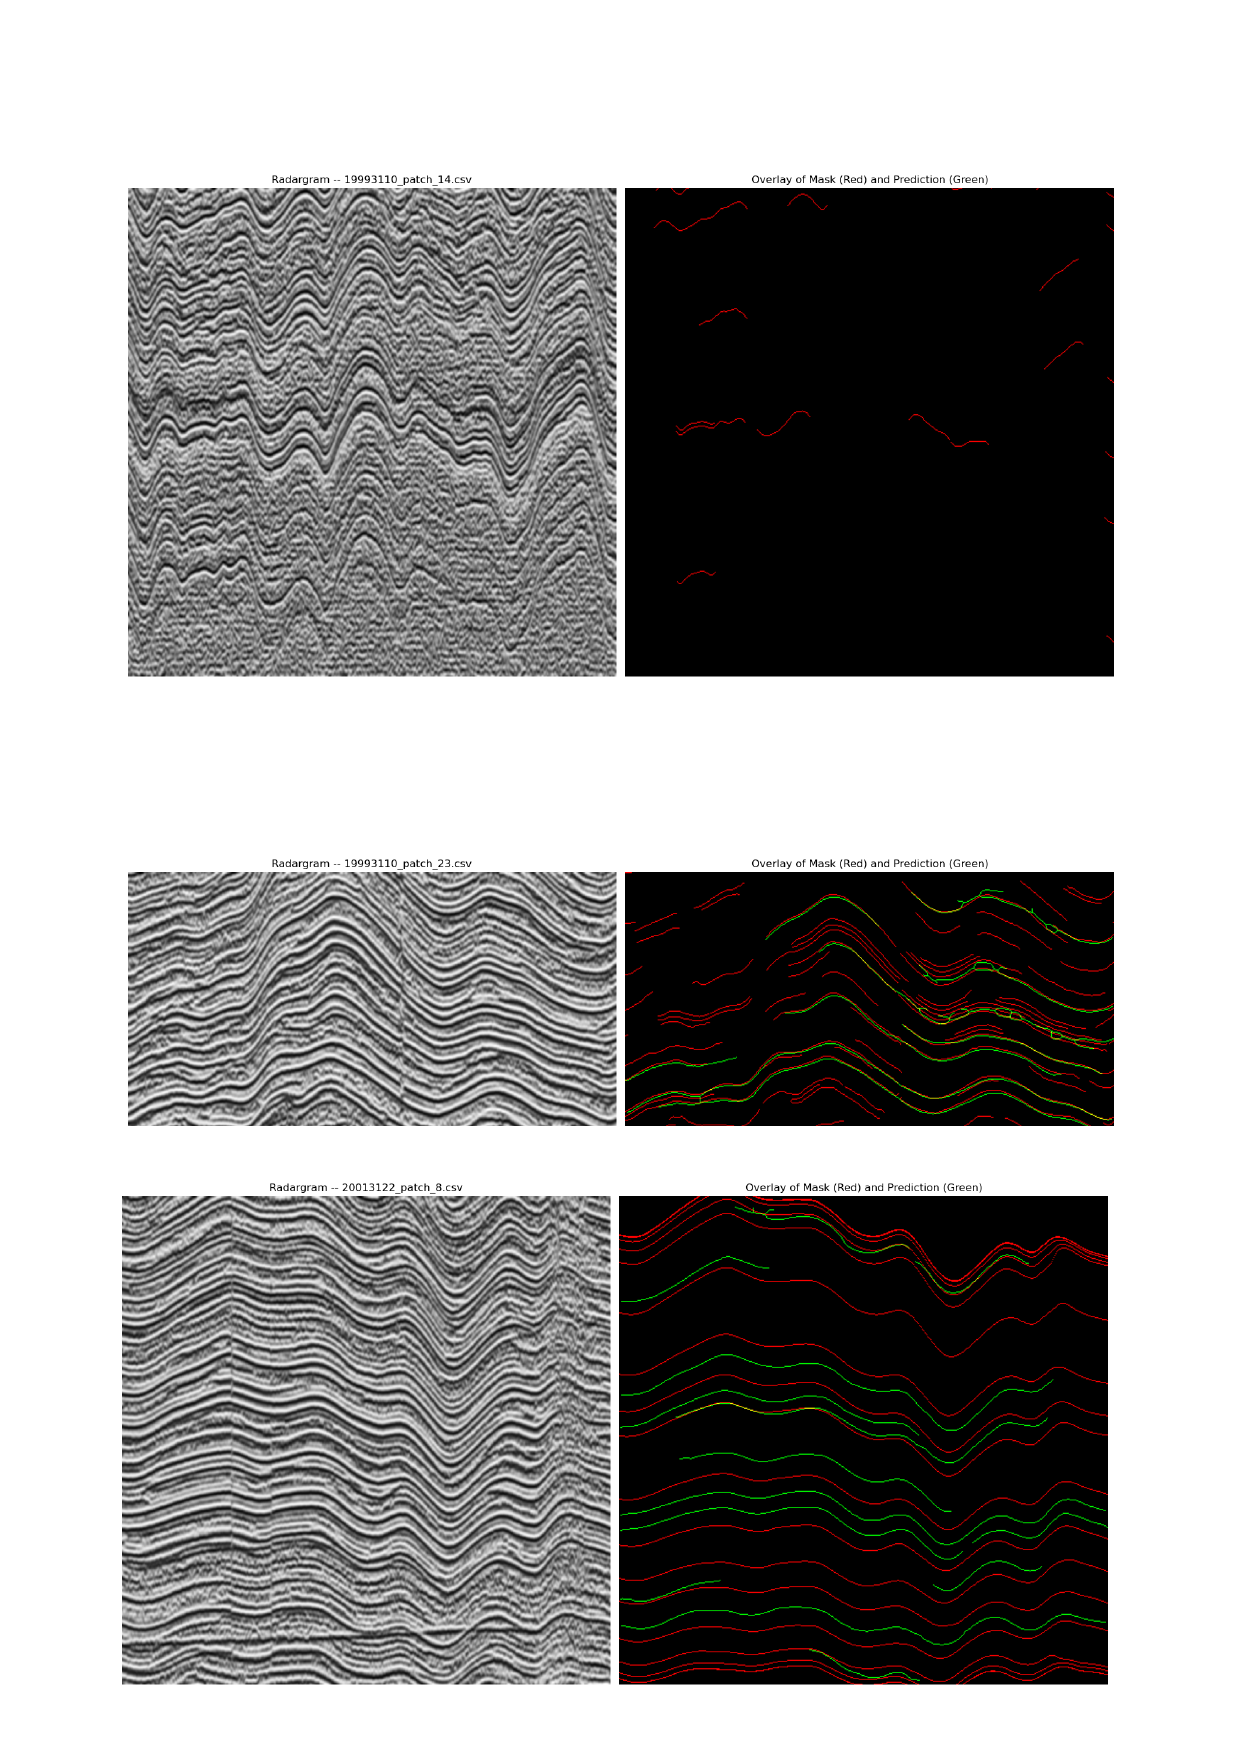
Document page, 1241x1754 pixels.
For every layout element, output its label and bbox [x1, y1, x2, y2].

picture [112, 803, 1123, 1754]
picture [118, 118, 1123, 746]
